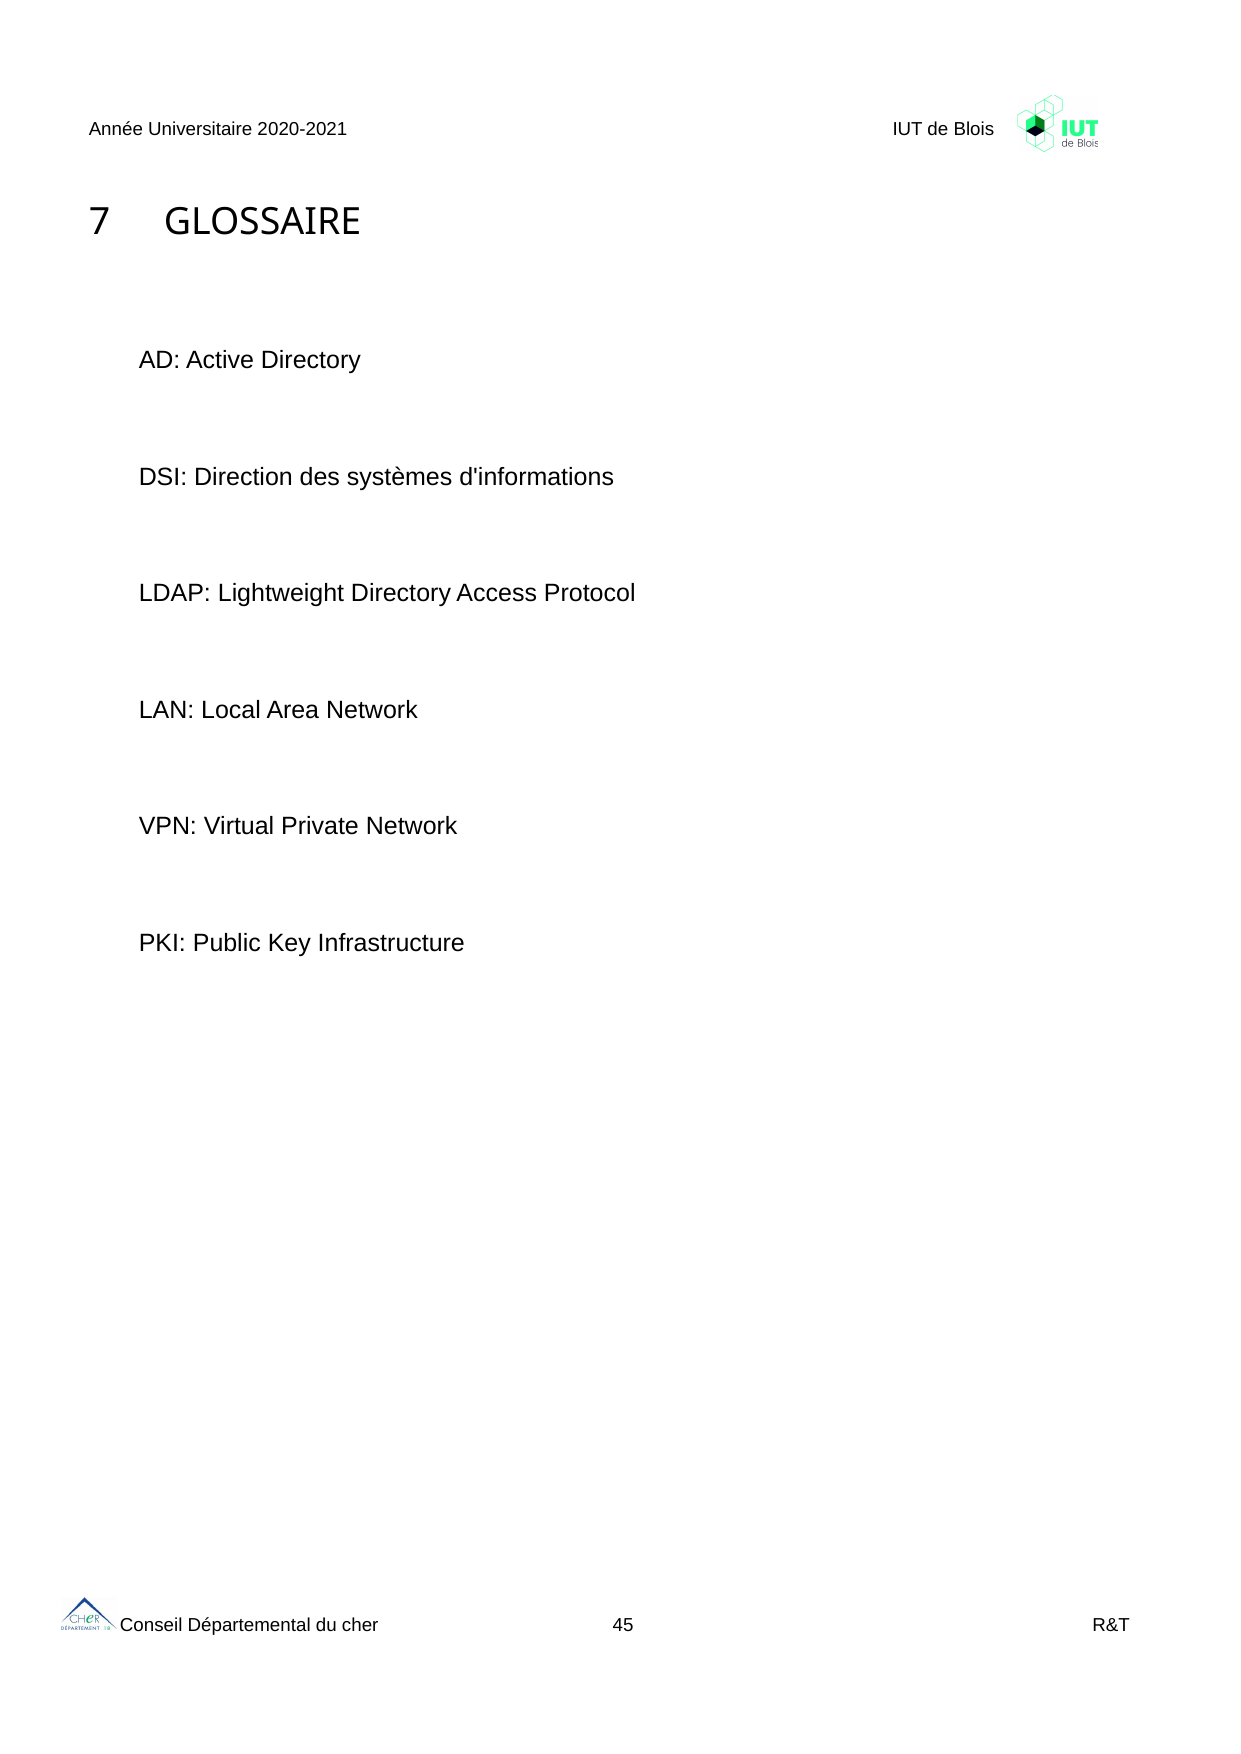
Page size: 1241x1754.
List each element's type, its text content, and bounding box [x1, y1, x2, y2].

text VPN: Virtual Private Network [88, 811, 1152, 840]
subtitle GLOSSAIRE [88, 194, 1093, 245]
text AD: Active Directory [88, 345, 1152, 374]
text LDAP: Lightweight Directory Access Protocol [88, 578, 1152, 607]
text LAN: Local Area Network [88, 695, 1152, 723]
picture [1017, 95, 1098, 152]
text PKI: Public Key Infrastructure [88, 928, 1152, 956]
text DSI: Direction des systèmes d'informations [88, 462, 1152, 491]
picture [61, 1597, 118, 1630]
